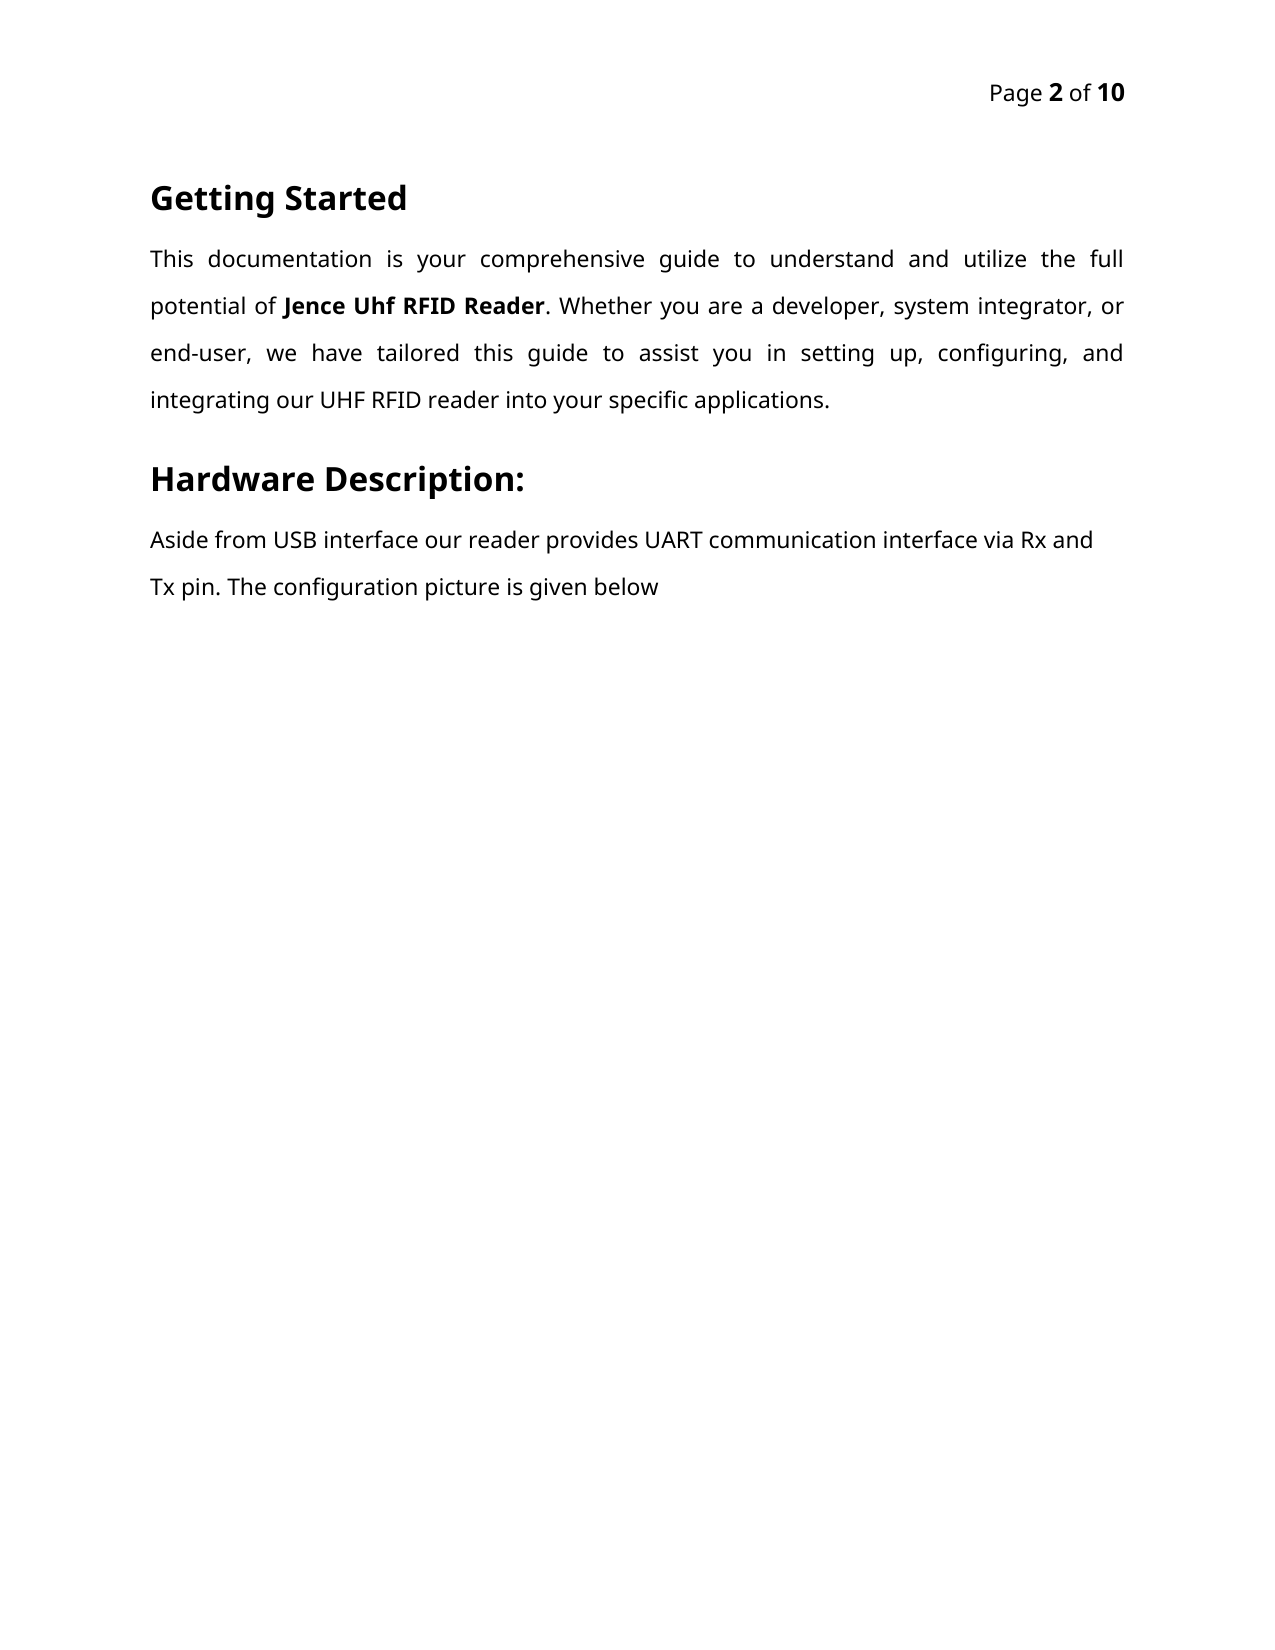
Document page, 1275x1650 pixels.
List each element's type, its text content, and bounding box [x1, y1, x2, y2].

text This documentation is your comprehensive guide to understand and utilize the full potential of Jence Uhf RFID Reader. Whether you are a developer, system integrator, or end-user, we have tailored this guide to assist you in setting up, configuring, and integrating our UHF RFID reader into your specific applications. [150, 243, 1125, 415]
subtitle Getting Started [150, 175, 1125, 220]
subtitle Hardware Description: [150, 456, 1125, 501]
text Aside from USB interface our reader provides UART communication interface via Rx and Tx pin. The configuration picture is given below [150, 524, 1125, 602]
